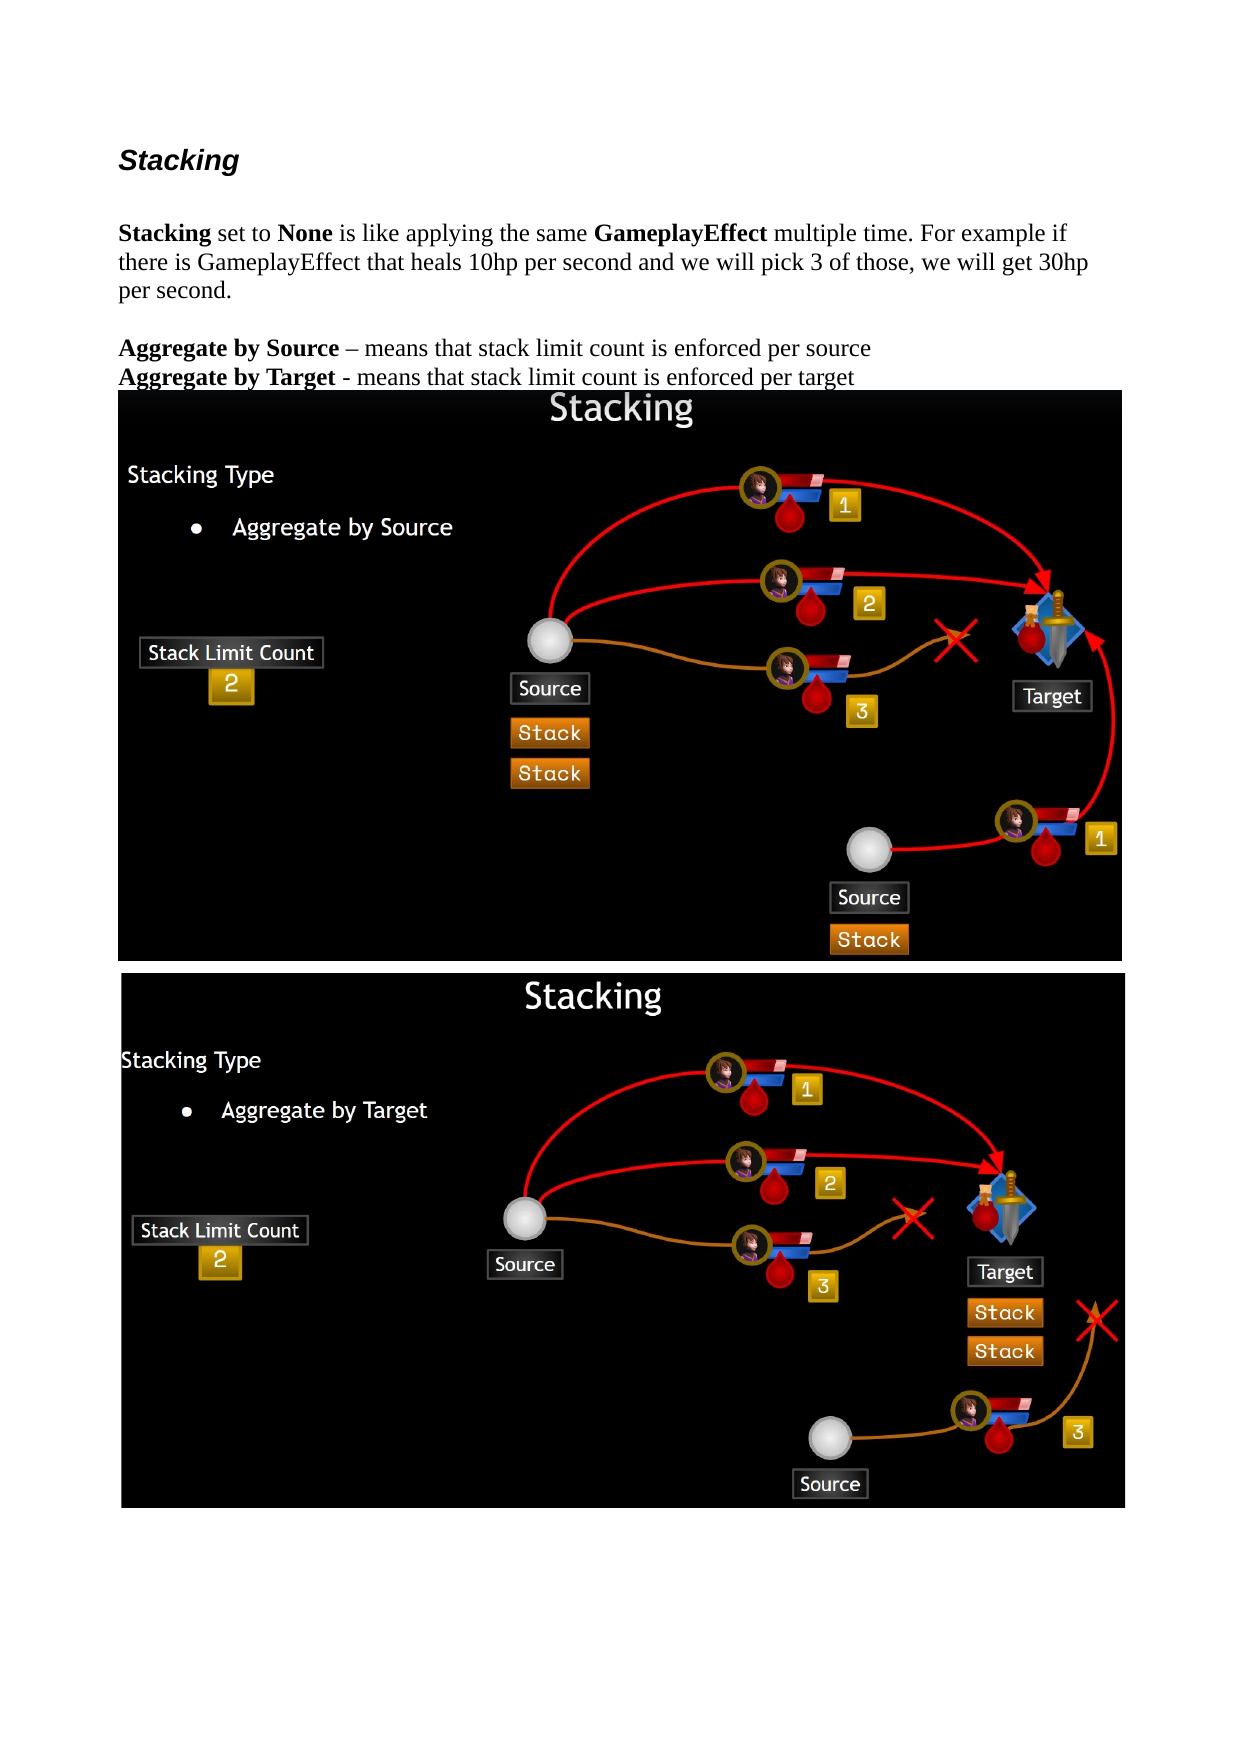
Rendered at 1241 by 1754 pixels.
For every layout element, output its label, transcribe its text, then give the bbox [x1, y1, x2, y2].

text Stacking set to None is like applying the same GameplayEffect multiple time. For example if there is GameplayEffect that heals 10hp per second and we will pick 3 of those, we will get 30hp per second. [118, 218, 1122, 304]
text Aggregate by Target - means that stack limit count is enforced per target [118, 362, 1122, 390]
text Aggregate by Source – means that stack limit count is enforced per source [118, 333, 1122, 362]
subtitle Stacking [118, 143, 1122, 177]
picture [121, 973, 1125, 1508]
picture [118, 390, 1122, 961]
